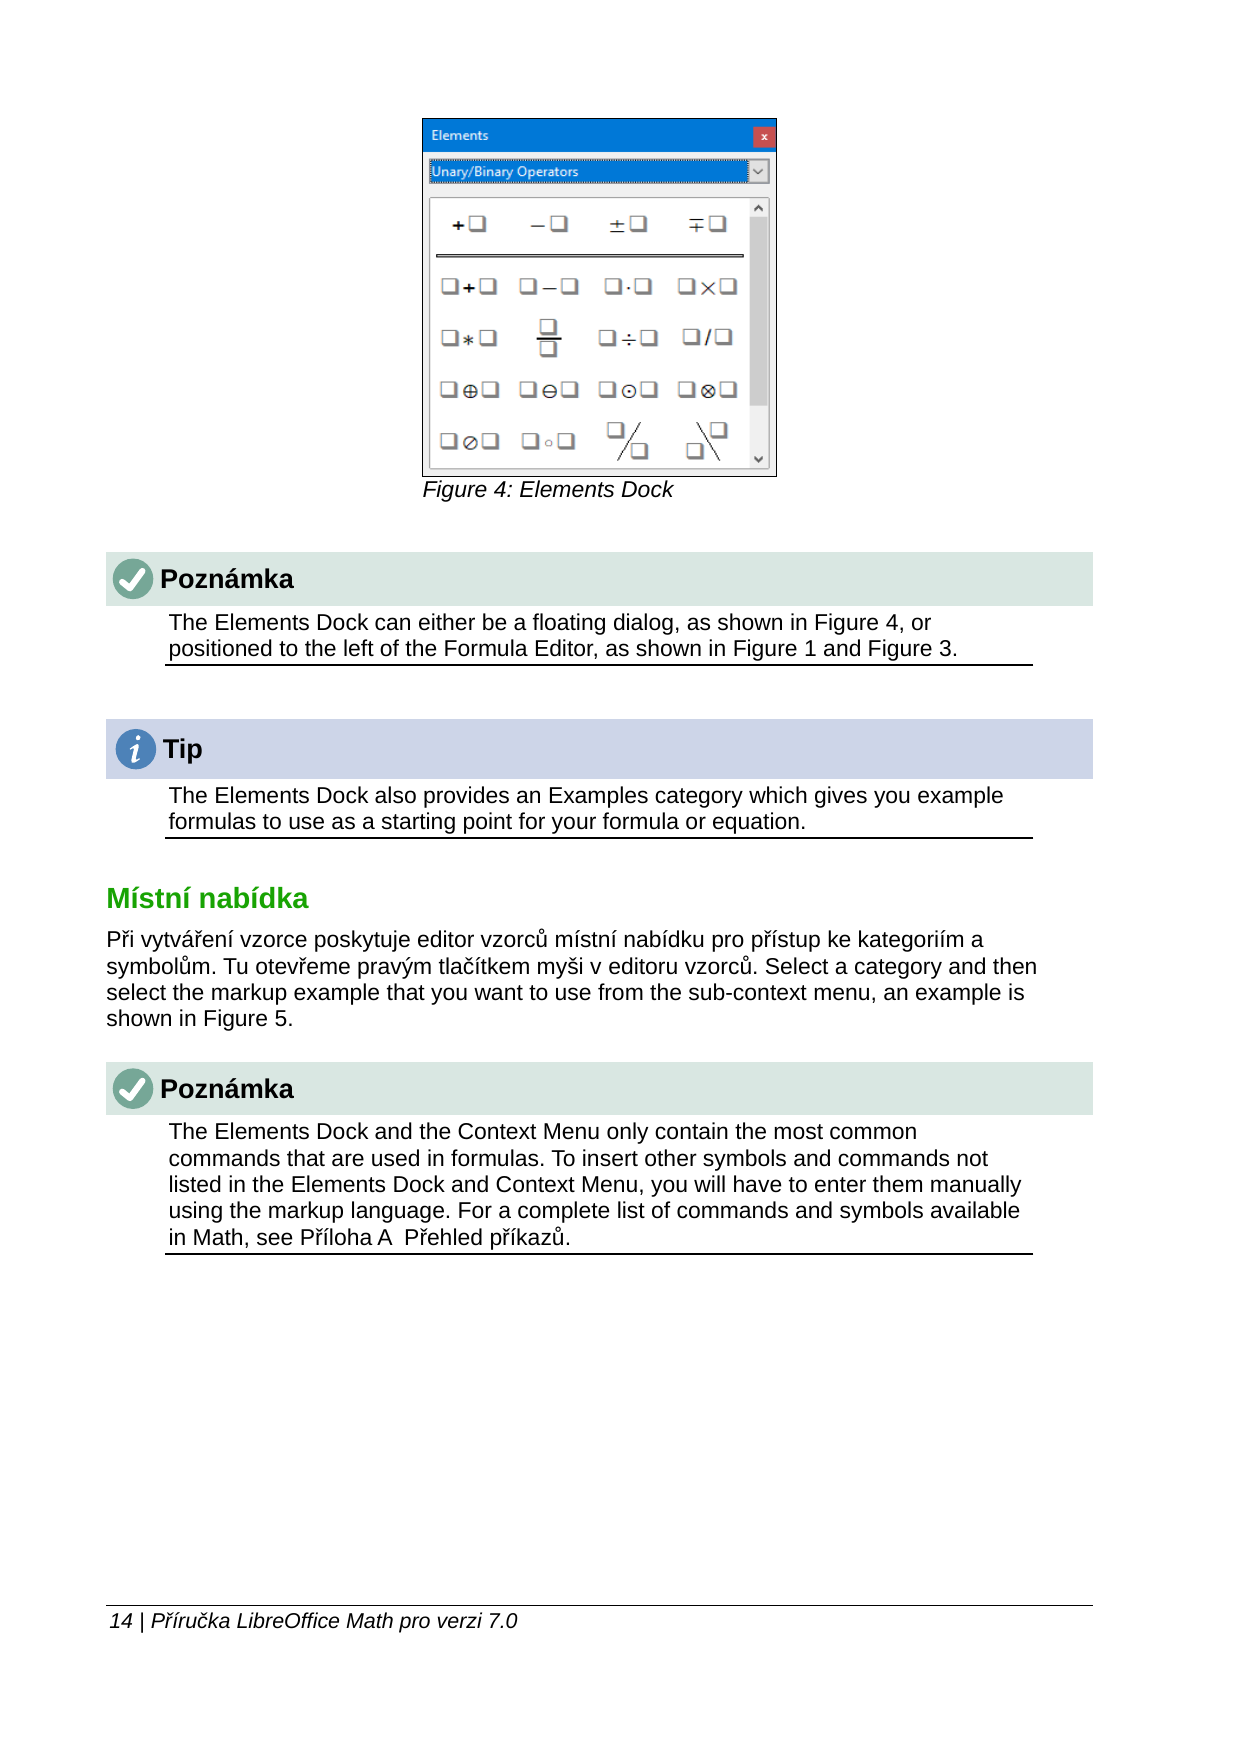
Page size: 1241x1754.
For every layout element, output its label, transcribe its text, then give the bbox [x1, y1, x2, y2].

text The Elements Dock and the Context Menu only contain the most common commands that are used in formulas. To insert other symbols and commands not listed in the Elements Dock and Context Menu, you will have to enter them manually using the markup language. For a complete list of commands and symbols available in Math, see Appendix A Commands Reference. [165, 1115, 1033, 1253]
subtitle Poznámka [106, 552, 1093, 606]
text The Elements Dock can either be a floating dialog, as shown in Figure 4, or positioned to the left of the Formula Editor, as shown in Figure 1 and Figure 3. [165, 606, 1033, 664]
subtitle Tip [106, 719, 1093, 779]
subtitle Místní nabídka [106, 881, 1093, 914]
text Při vytváření vzorce poskytuje editor vzorců místní nabídku pro přístup ke kategoriím a symbolům. Tu otevřeme pravým tlačítkem myši v editoru vzorců. Select a category and then select the markup example that you want to use from the sub-context menu, an example is shown in Figure 5. [106, 926, 1093, 1032]
text The Elements Dock also provides an Examples category which gives you example formulas to use as a starting point for your formula or equation. [165, 779, 1033, 837]
text Figure 4: Elements Dock [422, 477, 777, 502]
picture [423, 119, 776, 476]
subtitle Poznámka [106, 1062, 1093, 1115]
